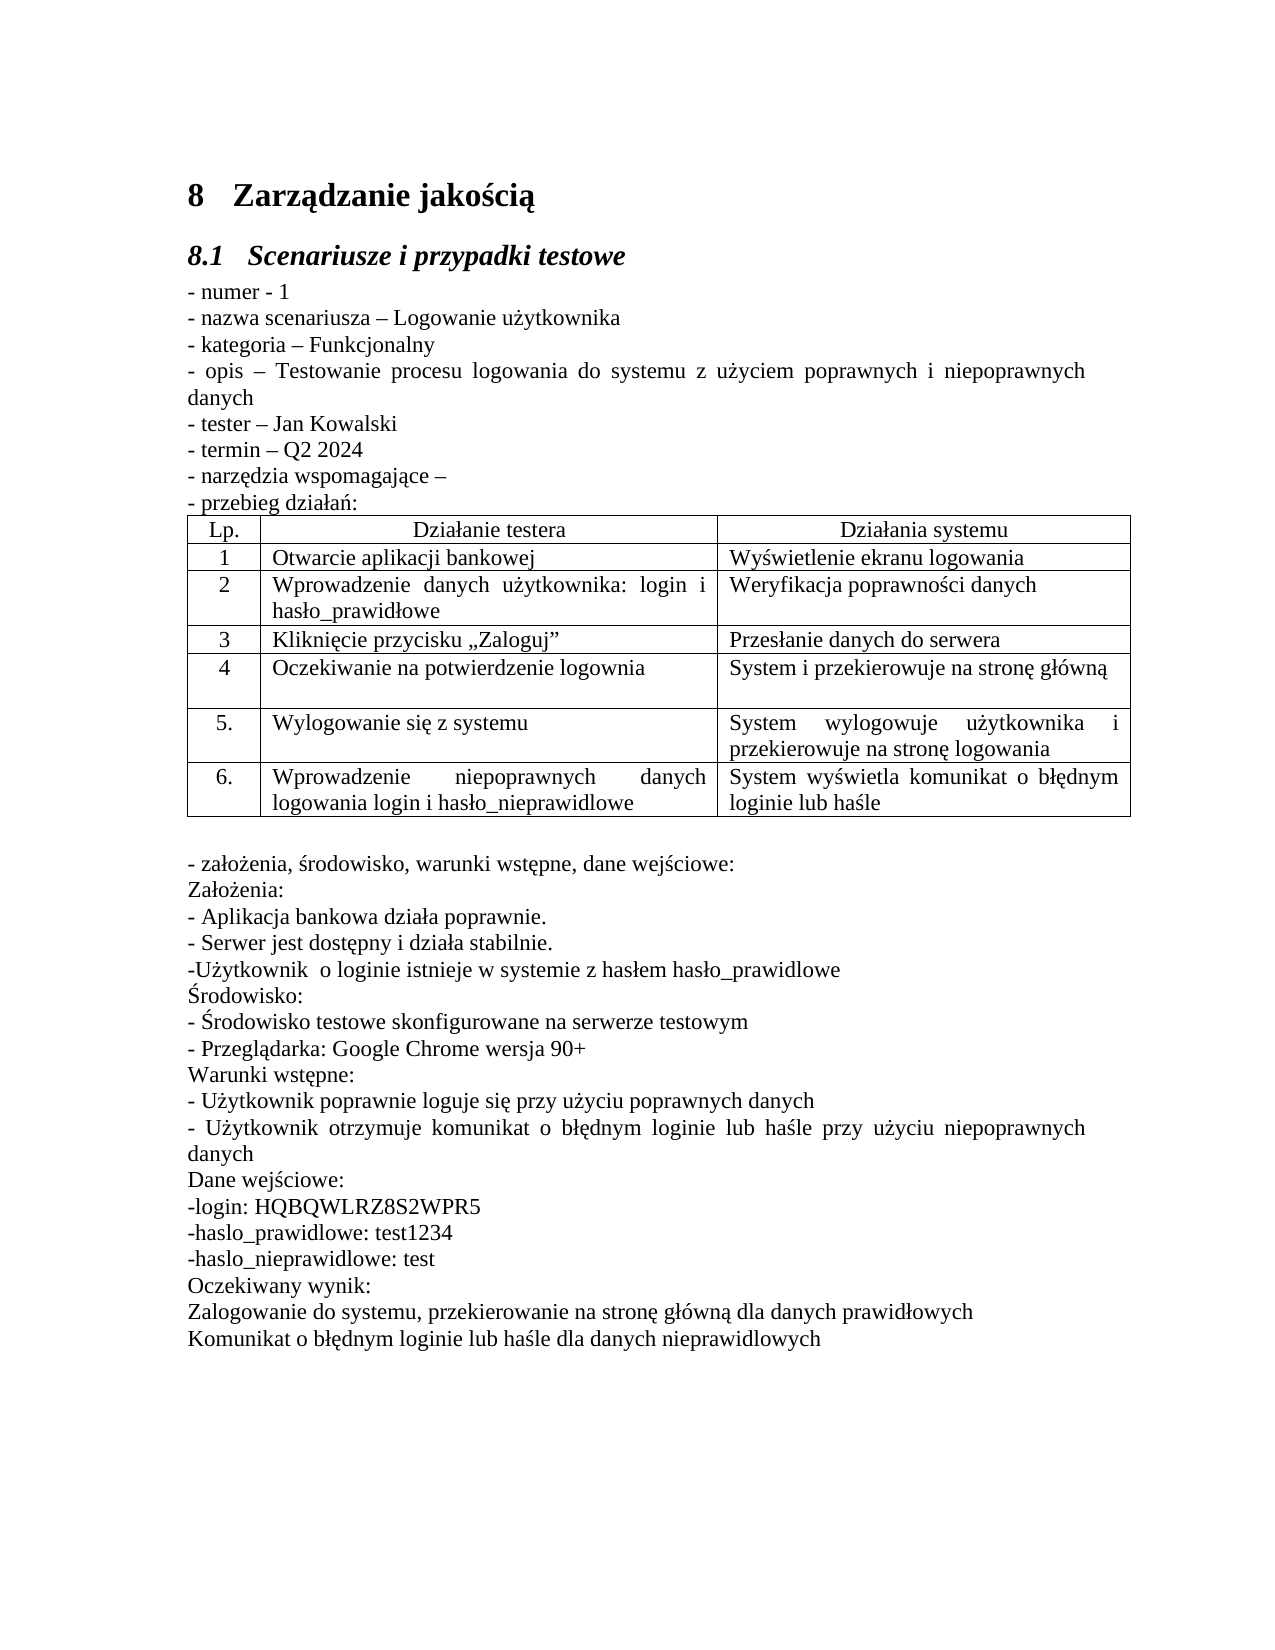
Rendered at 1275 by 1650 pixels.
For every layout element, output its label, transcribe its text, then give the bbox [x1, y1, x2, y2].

text - Użytkownik poprawnie loguje się przy użyciu poprawnych danych [187, 1087, 1087, 1114]
text Założenia: [187, 877, 1087, 903]
text Dane wejściowe: [187, 1166, 1087, 1193]
text - narzędzia wspomagające – [187, 463, 1087, 489]
text -login: HQBQWLRZ8S2WPR5 [187, 1193, 1087, 1219]
subtitle Scenariusze i przypadki testowe [187, 238, 1087, 272]
text - założenia, środowisko, warunki wstępne, dane wejściowe: [187, 850, 1087, 877]
table_cell Wylogowanie się z systemu [261, 709, 717, 762]
text - przebieg działań: [187, 489, 1087, 515]
text - nazwa scenariusza – Logowanie użytkownika [187, 304, 1087, 331]
text Warunki wstępne: [187, 1061, 1087, 1087]
text Komunikat o błędnym loginie lub haśle dla danych nieprawidlowych [187, 1324, 1087, 1351]
text Środowisko: [187, 982, 1087, 1008]
table_cell 1 [188, 544, 260, 570]
text - Serwer jest dostępny i działa stabilnie. [187, 929, 1087, 956]
text - numer - 1 [187, 278, 1087, 304]
text - Aplikacja bankowa działa poprawnie. [187, 903, 1087, 929]
text -haslo_nieprawidlowe: test [187, 1246, 1087, 1272]
text - opis – Testowanie procesu logowania do systemu z użyciem poprawnych i niepoprawnych danych [187, 357, 1087, 410]
table_cell 3 [188, 626, 260, 653]
text - Użytkownik otrzymuje komunikat o błędnym loginie lub haśle przy użyciu niepoprawnych danych [187, 1114, 1087, 1166]
table_cell Wprowadzenie danych użytkownika: login i hasło_prawidłowe [261, 571, 717, 625]
table_cell 2 [188, 571, 260, 625]
text -Użytkownik o loginie istnieje w systemie z hasłem hasło_prawidlowe [187, 956, 1087, 982]
table_cell System wylogowuje użytkownika i przekierowuje na stronę logowania [718, 709, 1130, 762]
table_header Lp. [188, 516, 260, 543]
table_cell Wyświetlenie ekranu logowania [718, 544, 1130, 570]
table_cell 6. [188, 763, 260, 816]
table_cell Przesłanie danych do serwera [718, 626, 1130, 653]
table_cell 5. [188, 709, 260, 762]
table_header Działania systemu [718, 516, 1130, 543]
table_cell Weryfikacja poprawności danych [718, 571, 1130, 625]
text - Przeglądarka: Google Chrome wersja 90+ [187, 1035, 1087, 1061]
table_cell Oczekiwanie na potwierdzenie logownia [261, 654, 717, 708]
subtitle Zarządzanie jakością [187, 175, 1087, 213]
text Zalogowanie do systemu, przekierowanie na stronę główną dla danych prawidłowych [187, 1298, 1087, 1324]
text - Środowisko testowe skonfigurowane na serwerze testowym [187, 1008, 1087, 1035]
text Oczekiwany wynik: [187, 1272, 1087, 1298]
text - tester – Jan Kowalski [187, 410, 1087, 436]
table_cell 4 [188, 654, 260, 708]
table_header Działanie testera [261, 516, 717, 543]
table_cell System i przekierowuje na stronę główną [718, 654, 1130, 708]
text - kategoria – Funkcjonalny [187, 331, 1087, 357]
text - termin – Q2 2024 [187, 436, 1087, 463]
table_cell Wprowadzenie niepoprawnych danych logowania login i hasło_nieprawidlowe [261, 763, 717, 816]
table_cell System wyświetla komunikat o błędnym loginie lub haśle [718, 763, 1130, 816]
text -haslo_prawidlowe: test1234 [187, 1219, 1087, 1246]
table_cell Kliknięcie przycisku „Zaloguj” [261, 626, 717, 653]
table_cell Otwarcie aplikacji bankowej [261, 544, 717, 570]
